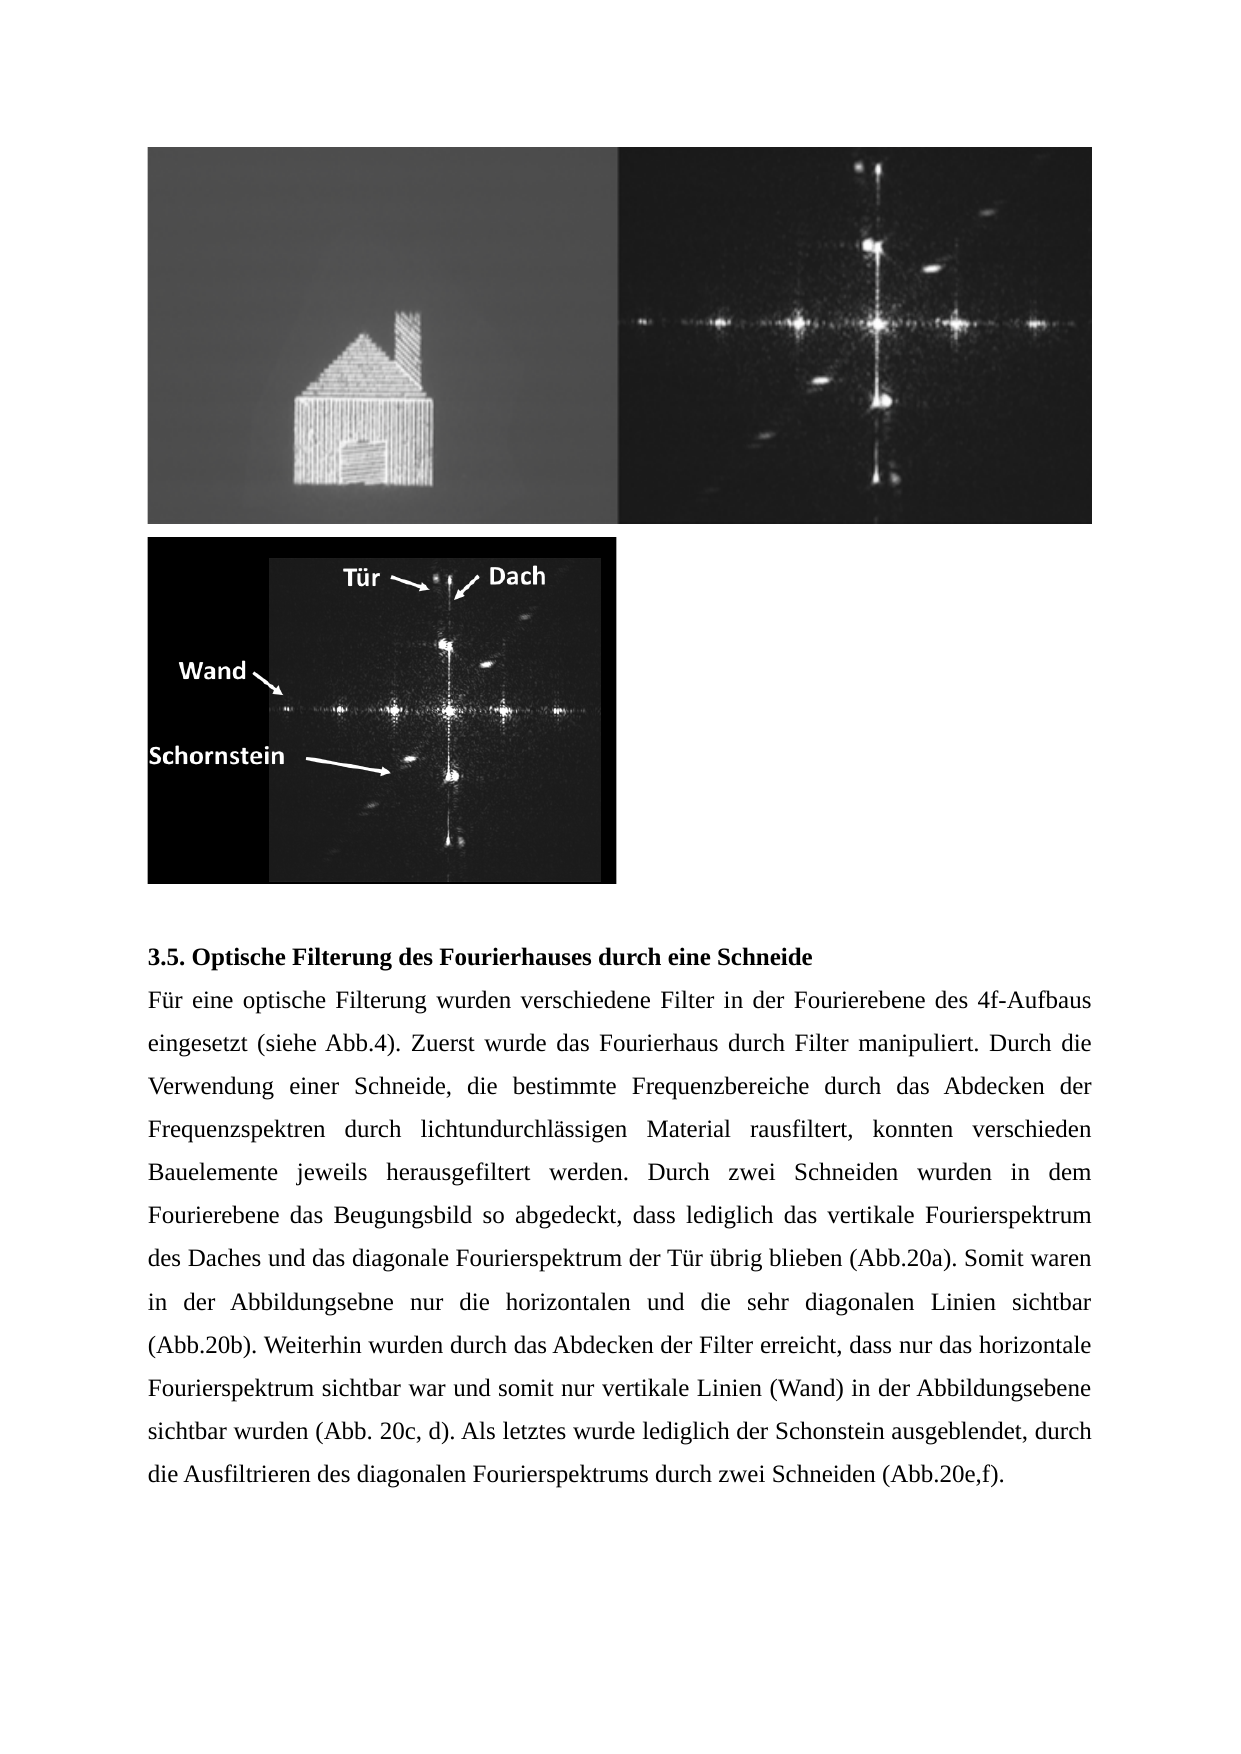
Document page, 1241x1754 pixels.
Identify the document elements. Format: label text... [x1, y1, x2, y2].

picture [147, 537, 617, 884]
picture [147, 147, 1092, 524]
text Für eine optische Filterung wurden verschiedene Filter in der Fourierebene des 4f-Aufbaus eingesetzt (siehe Abb.4). Zuerst wurde das Fourierhaus durch Filter manipuliert. Durch die Verwendung einer Schneide, die bestimmte Frequenzbereiche durch das Abdecken der Frequenzspektren durch lichtundurchlässigen Material rausfiltert, konnten verschieden Bauelemente jeweils herausgefiltert werden. Durch zwei Schneiden wurden in dem Fourierebene das Beugungsbild so abgedeckt, dass lediglich das vertikale Fourierspektrum des Daches und das diagonale Fourierspektrum der Tür übrig blieben (Abb.20a). Somit waren in der Abbildungsebne nur die horizontalen und die sehr diagonalen Linien sichtbar (Abb.20b). Weiterhin wurden durch das Abdecken der Filter erreicht, dass nur das horizontale Fourierspektrum sichtbar war und somit nur vertikale Linien (Wand) in der Abbildungsebene sichtbar wurden (Abb. 20c, d). Als letztes wurde lediglich der Schonstein ausgeblendet, durch die Ausfiltrieren des diagonalen Fourierspektrums durch zwei Schneiden (Abb.20e,f). [148, 985, 1093, 1488]
text 3.5. Optische Filterung des Fourierhauses durch eine Schneide [148, 942, 1093, 970]
